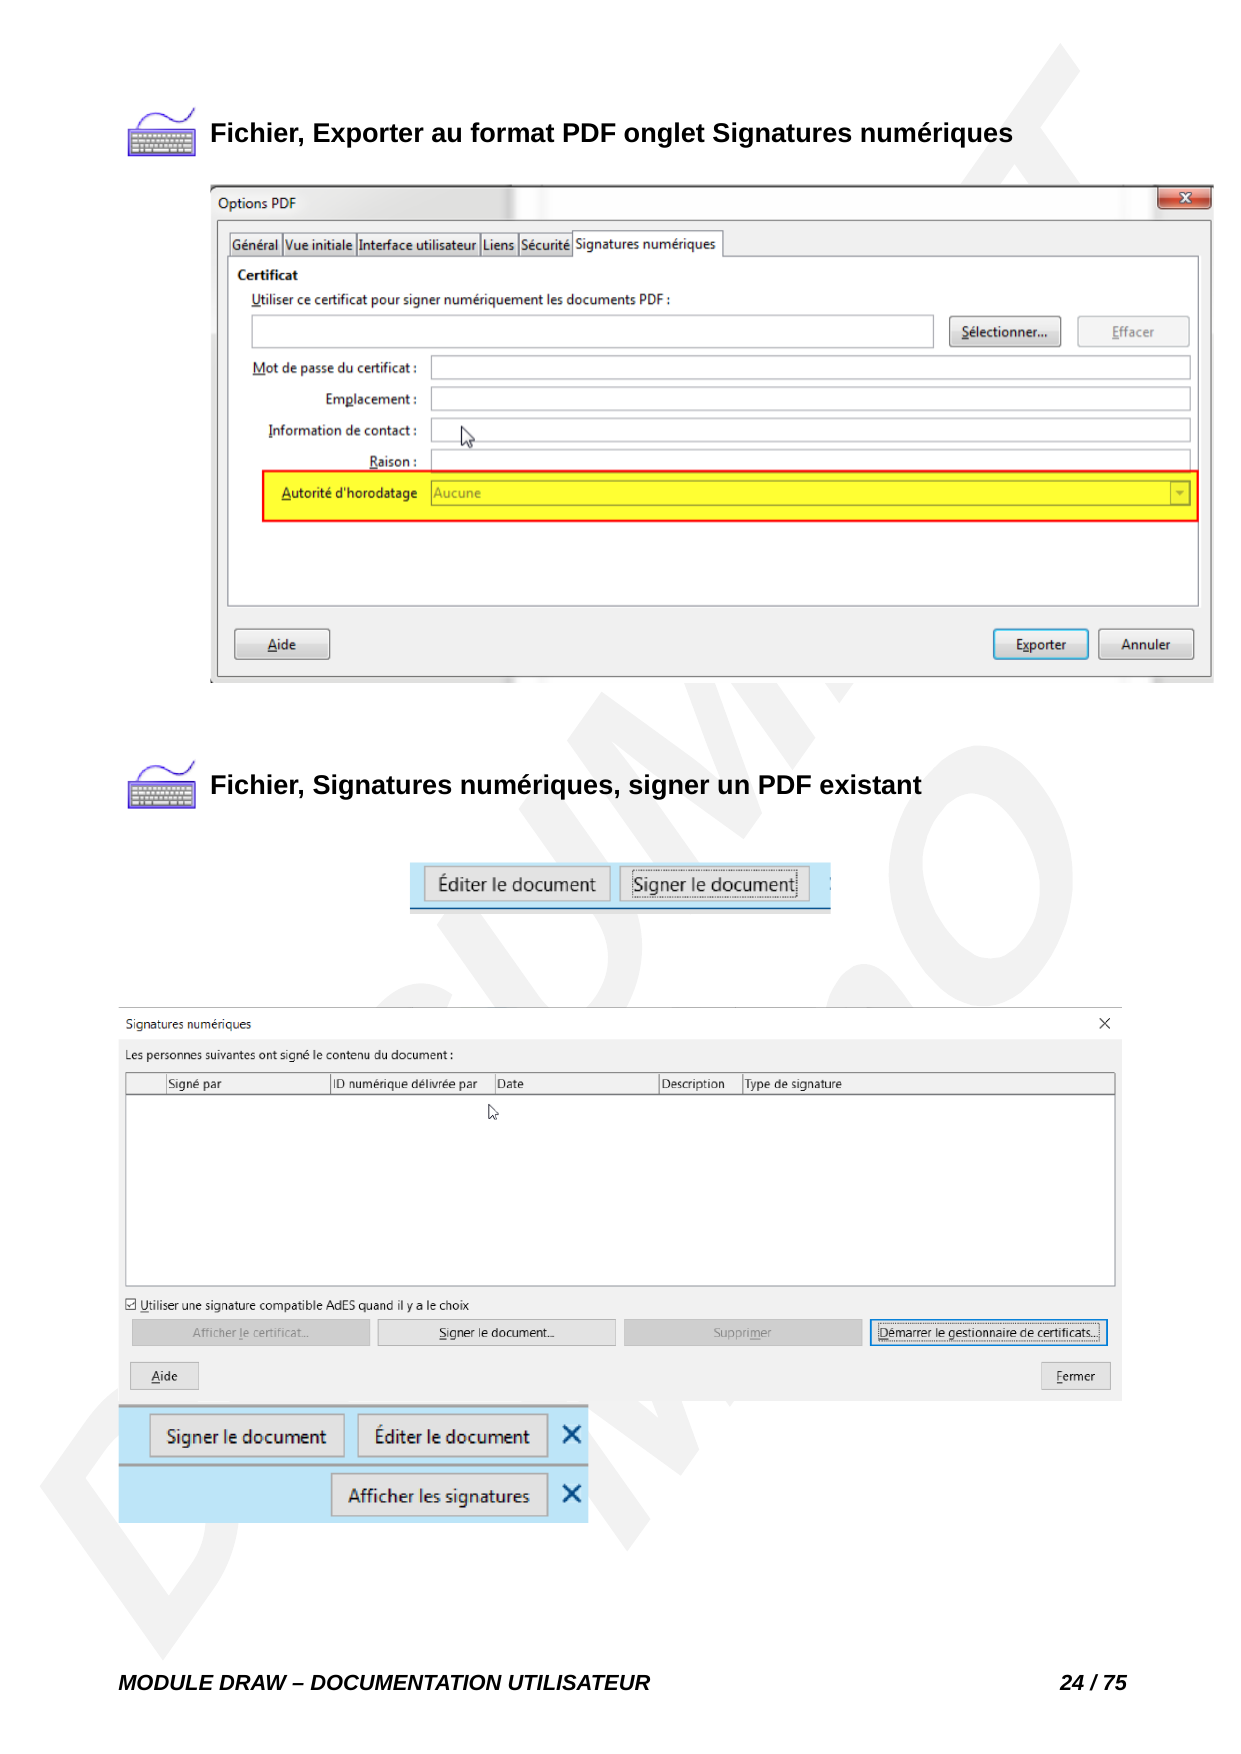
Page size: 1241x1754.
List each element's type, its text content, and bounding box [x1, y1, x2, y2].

picture [123, 95, 199, 171]
picture [118, 1007, 1122, 1523]
picture [409, 862, 831, 914]
text Fichier, Exporter au format PDF onglet Signatures numériques [199, 117, 1122, 148]
picture [210, 184, 1214, 683]
text Fichier, Signatures numériques, signer un PDF existant [199, 769, 1122, 800]
picture [123, 748, 199, 823]
